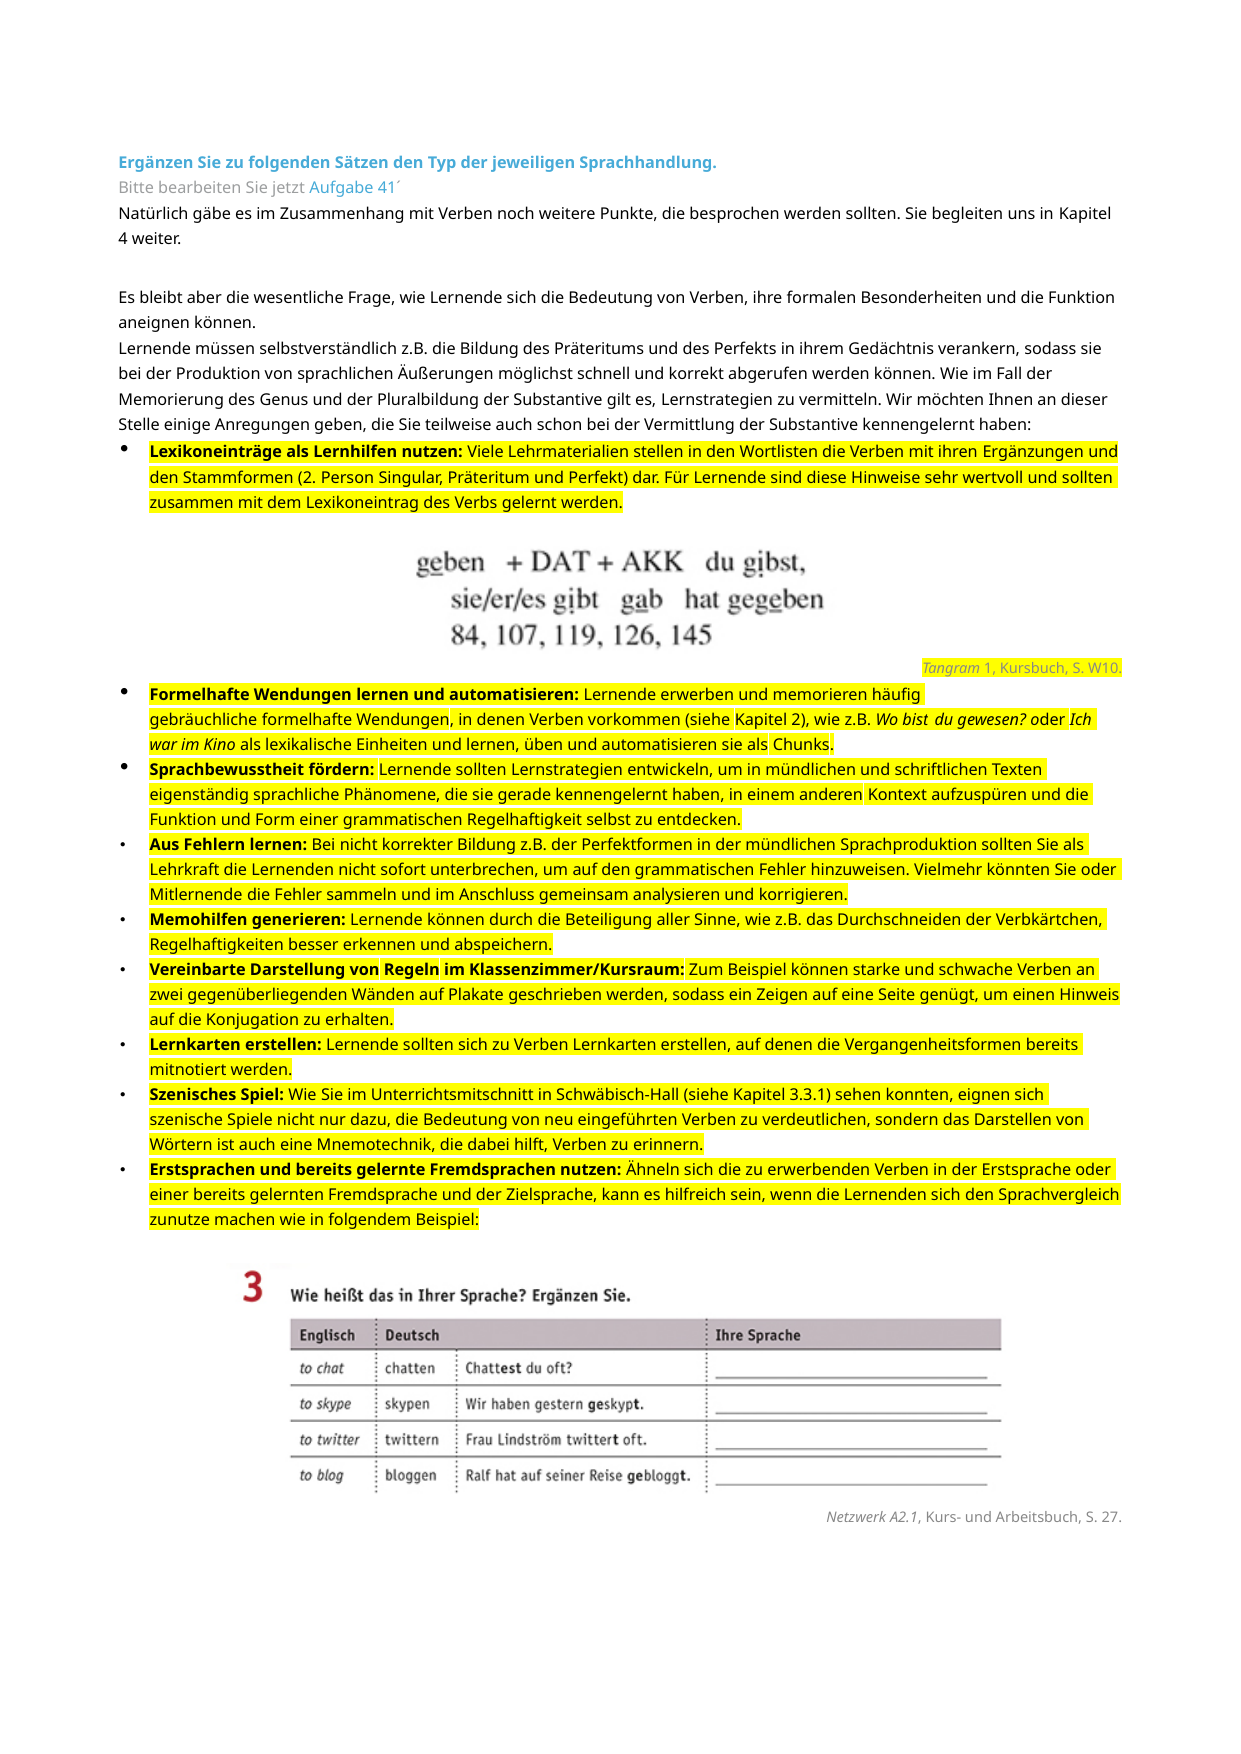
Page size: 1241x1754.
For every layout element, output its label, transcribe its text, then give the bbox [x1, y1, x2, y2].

list Lexikoneinträge als Lernhilfen nutzen: Viele Lehrmaterialien stellen in den Wortlisten die Verben mit ihren Ergänzungen und den Stammformen (2. Person Singular, Präteritum und Perfekt) dar. Für Lernende sind diese Hinweise sehr wertvoll und sollten zusammen mit dem Lexikoneintrag des Verbs gelernt werden. [120, 438, 1122, 513]
list Formelhafte Wendungen lernen und automatisieren: Lernende erwerben und memorieren häufig gebräuchliche formelhafte Wendungen, in denen Verben vorkommen (siehe Kapitel 2), wie z.B. Wo bist du gewesen? oder Ich war im Kino als lexikalische Einheiten und lernen, üben und automatisieren sie als Chunks. [120, 680, 1122, 755]
text Es bleibt aber die wesentliche Frage, wie Lernende sich die Bedeutung von Verben, ihre formalen Besonderheiten und die Funktion aneignen können. [118, 286, 1122, 333]
list Lernkarten erstellen: Lernende sollten sich zu Verben Lernkarten erstellen, auf denen die Vergangenheitsformen bereits mitnotiert werden. [120, 1030, 1122, 1080]
text Tangram 1, Kursbuch, S. W10. [118, 657, 1122, 677]
picture [401, 546, 840, 654]
text Bitte bearbeiten Sie jetzt Aufgabe 41´ [118, 177, 1122, 199]
text Netzwerk A2.1, Kurs- und Arbeitsbuch, S. 27. [118, 1506, 1122, 1526]
list Sprachbewusstheit fördern: Lernende sollten Lernstrategien entwickeln, um in mündlichen und schriftlichen Texten eigenständig sprachliche Phänomene, die sie gerade kennengelernt haben, in einem anderen Kontext aufzuspüren und die Funktion und Form einer grammatischen Regelhaftigkeit selbst zu entdecken. [120, 755, 1122, 830]
picture [226, 1263, 1014, 1502]
text Ergänzen Sie zu folgenden Sätzen den Typ der jeweiligen Sprachhandlung. [118, 151, 1122, 173]
text Natürlich gäbe es im Zusammenhang mit Verben noch weitere Punkte, die besprochen werden sollten. Sie begleiten uns in Kapitel 4 weiter. [118, 202, 1122, 249]
list Aus Fehlern lernen: Bei nicht korrekter Bildung z.B. der Perfektformen in der mündlichen Sprachproduktion sollten Sie als Lehrkraft die Lernenden nicht sofort unterbrechen, um auf den grammatischen Fehler hinzuweisen. Vielmehr könnten Sie oder Mitlernende die Fehler sammeln und im Anschluss gemeinsam analysieren und korrigieren. [120, 830, 1122, 905]
list Memohilfen generieren: Lernende können durch die Beteiligung aller Sinne, wie z.B. das Durchschneiden der Verbkärtchen, Regelhaftigkeiten besser erkennen und abspeichern. [120, 905, 1122, 955]
list Szenisches Spiel: Wie Sie im Unterrichtsmitschnitt in Schwäbisch-Hall (siehe Kapitel 3.3.1) sehen konnten, eignen sich szenische Spiele nicht nur dazu, die Bedeutung von neu eingeführten Verben zu verdeutlichen, sondern das Darstellen von Wörtern ist auch eine Mnemotechnik, die dabei hilft, Verben zu erinnern. [120, 1080, 1122, 1155]
text Lernende müssen selbstverständlich z.B. die Bildung des Präteritums und des Perfekts in ihrem Gedächtnis verankern, sodass sie bei der Produktion von sprachlichen Äußerungen möglichst schnell und korrekt abgerufen werden können. Wie im Fall der Memorierung des Genus und der Pluralbildung der Substantive gilt es, Lernstrategien zu vermitteln. Wir möchten Ihnen an dieser Stelle einige Anregungen geben, die Sie teilweise auch schon bei der Vermittlung der Substantive kennengelernt haben: [118, 337, 1122, 435]
list Erstsprachen und bereits gelernte Fremdsprachen nutzen: Ähneln sich die zu erwerbenden Verben in der Erstsprache oder einer bereits gelernten Fremdsprache und der Zielsprache, kann es hilfreich sein, wenn die Lernenden sich den Sprachvergleich zunutze machen wie in folgendem Beispiel: [120, 1155, 1122, 1230]
list Vereinbarte Darstellung von Regeln im Klassenzimmer/Kursraum: Zum Beispiel können starke und schwache Verben an zwei gegenüberliegenden Wänden auf Plakate geschrieben werden, sodass ein Zeigen auf eine Seite genügt, um einen Hinweis auf die Konjugation zu erhalten. [120, 955, 1122, 1030]
